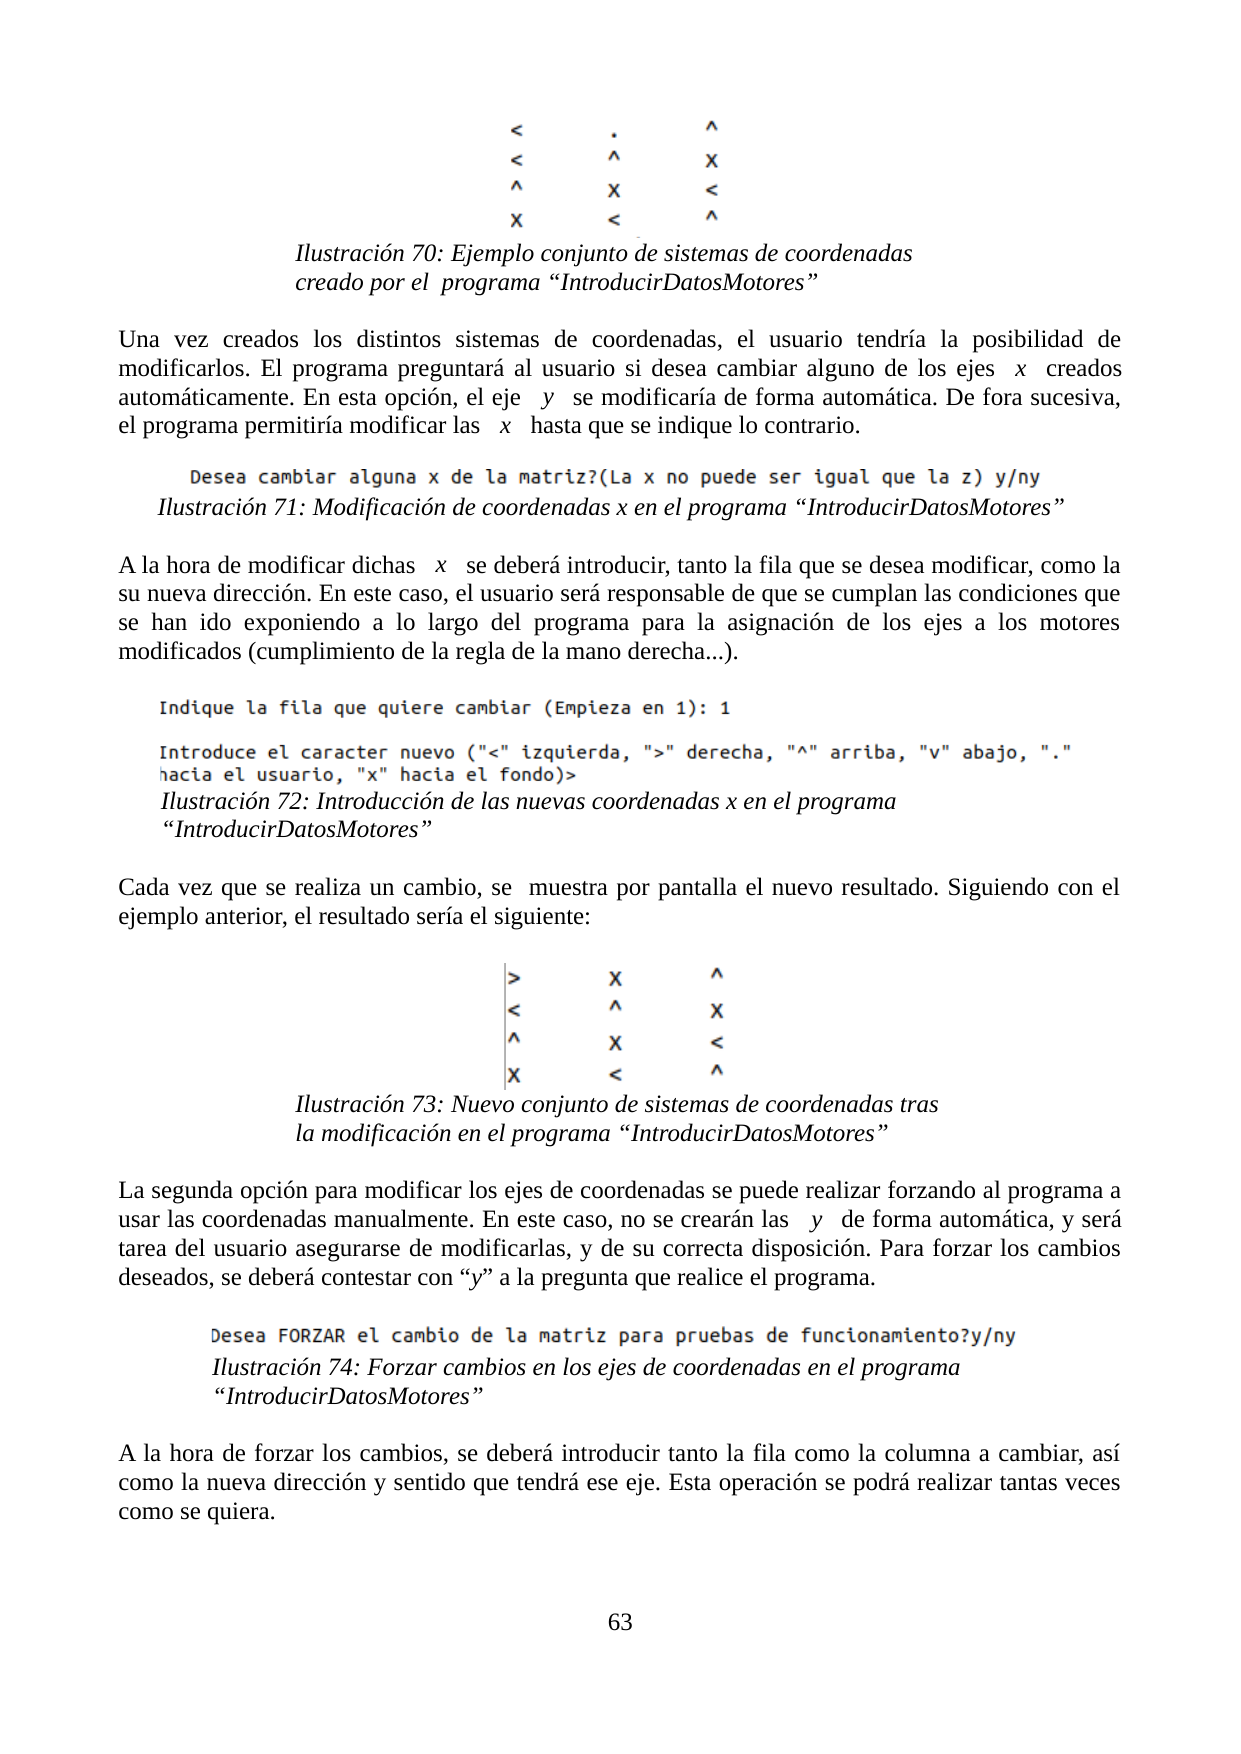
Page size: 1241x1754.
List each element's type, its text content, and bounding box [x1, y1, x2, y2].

text Ilustración 73: Nuevo conjunto de sistemas de coordenadas tras la modificación en el programa “IntroducirDatosMotores” [295, 976, 945, 1147]
text Ilustración 74: Forzar cambios en los ejes de coordenadas en el programa “IntroducirDatosMotores” [212, 1353, 1028, 1410]
text A la hora de forzar los cambios, se deberá introducir tanto la fila como la columna a cambiar, así como la nueva dirección y sentido que tendrá ese eje. Esta operación se podrá realizar tantas veces como se quiera. [118, 1438, 1122, 1525]
text A la hora de modificar dichasse deberá introducir, tanto la fila que se desea modificar, como la su nueva dirección. En este caso, el usuario será responsable de que se cumplan las condiciones que se han ido exponiendo a lo largo del programa para la asignación de los ejes a los motores modificados (cumplimiento de la regla de la mano derecha...). [118, 550, 1122, 665]
text Ilustración 72: Introducción de las nuevas coordenadas x en el programa “IntroducirDatosMotores” [161, 786, 1080, 843]
text Una vez creados los distintos sistemas de coordenadas, el usuario tendría la posibilidad de modificarlos. El programa preguntará al usuario si desea cambiar alguno de los ejescreados automáticamente. En esta opción, el ejese modificaría de forma automática. De fora sucesiva, el programa permitiría modificar lashasta que se indique lo contrario. [118, 324, 1122, 439]
text Cada vez que se realiza un cambio, se muestra por pantalla el nuevo resultado. Siguiendo con el ejemplo anterior, el resultado sería el siguiente: [118, 872, 1122, 929]
text La segunda opción para modificar los ejes de coordenadas se puede realizar forzando al programa a usar las coordenadas manualmente. En este caso, no se crearán lasde forma automática, y será tarea del usuario asegurarse de modificarlas, y de su correcta disposición. Para forzar los cambios deseados, se deberá contestar con “y” a la pregunta que realice el programa. [118, 1176, 1122, 1291]
text Ilustración 71: Modificación de coordenadas x en el programa “IntroducirDatosMotores” [157, 482, 1083, 521]
text Ilustración 70: Ejemplo conjunto de sistemas de coordenadas creado por el programa “IntroducirDatosMotores” [295, 131, 945, 296]
